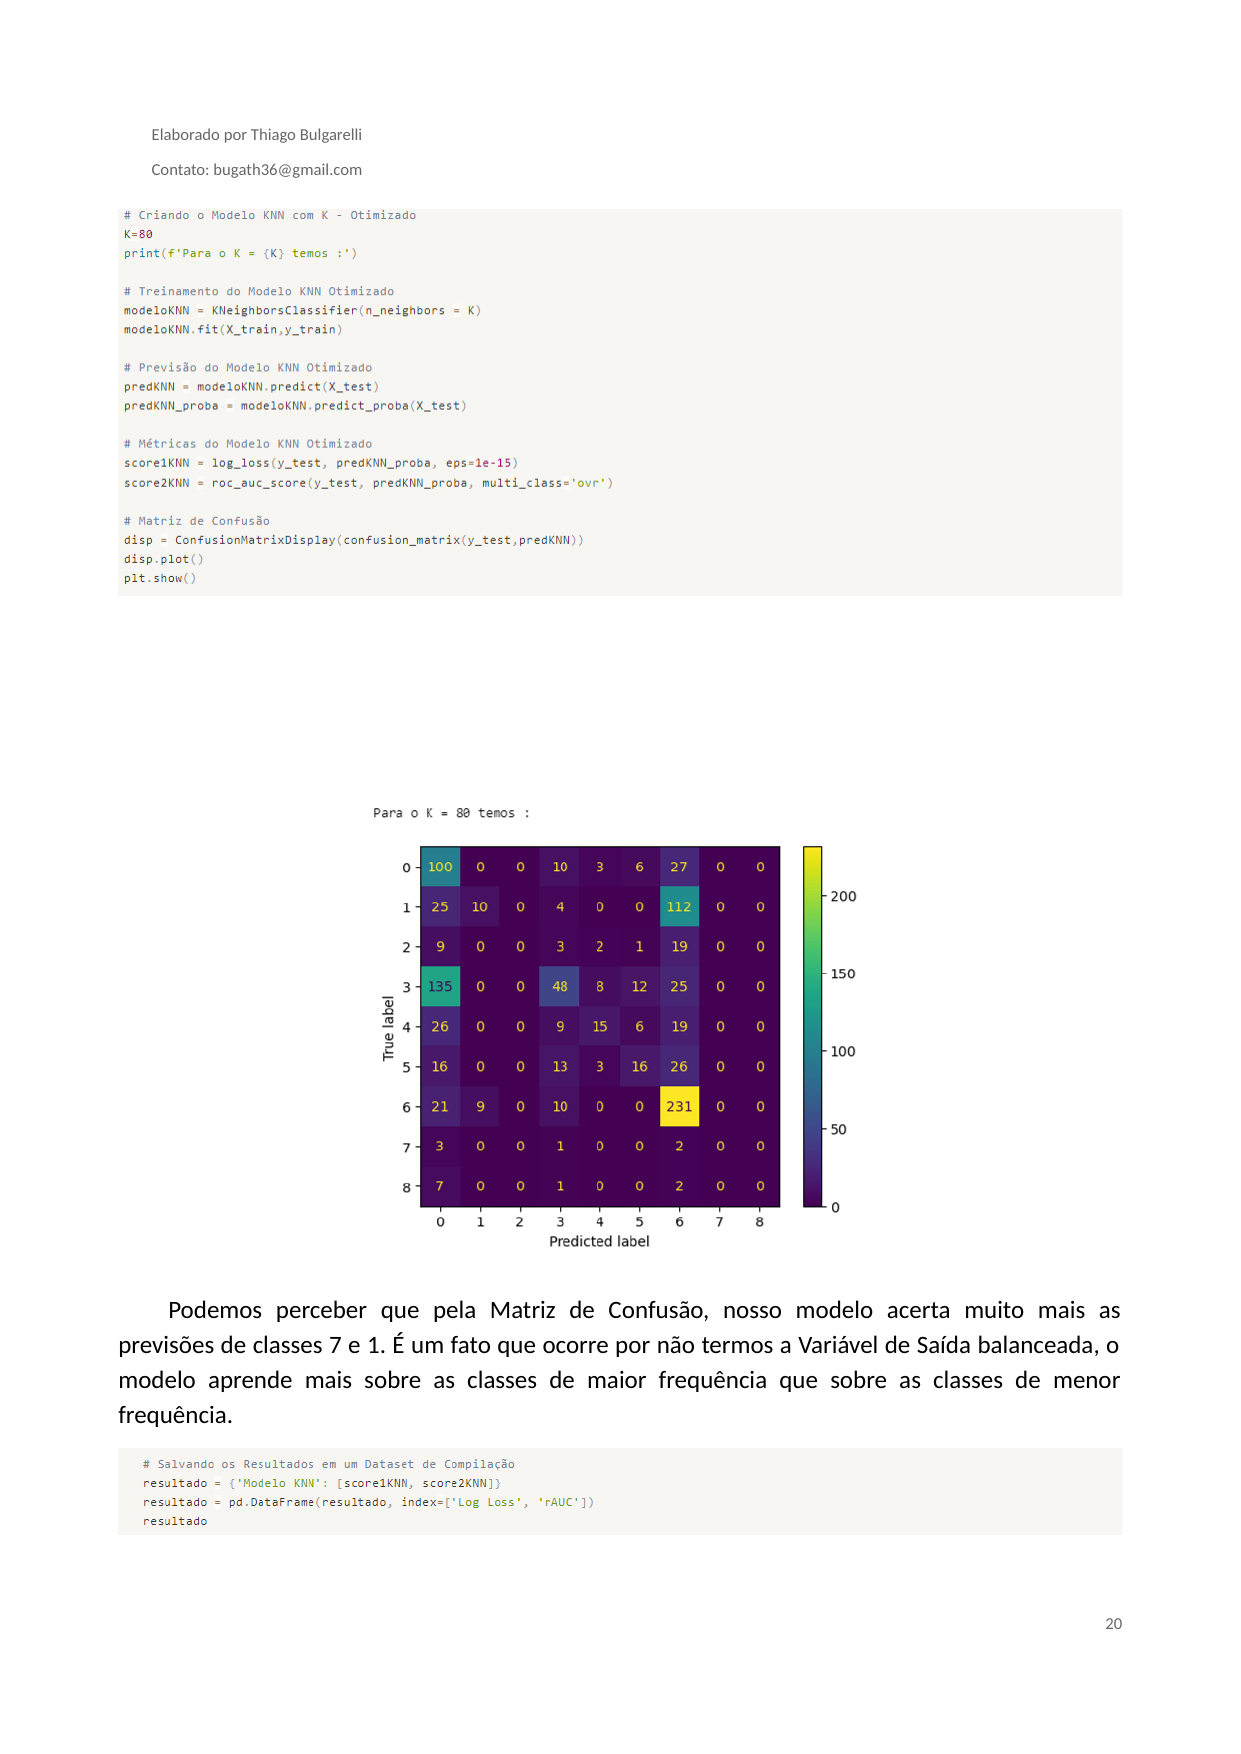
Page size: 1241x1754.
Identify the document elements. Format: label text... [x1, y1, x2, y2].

picture [118, 1448, 1123, 1535]
text Podemos perceber que pela Matriz de Confusão, nosso modelo acerta muito mais as previsões de classes 7 e 1. É um fato que ocorre por não termos a Variável de Saída balanceada, o modelo aprende mais sobre as classes de maior frequência que sobre as classes de menor frequência. [118, 1294, 1122, 1430]
picture [363, 798, 877, 1254]
picture [118, 209, 1123, 596]
